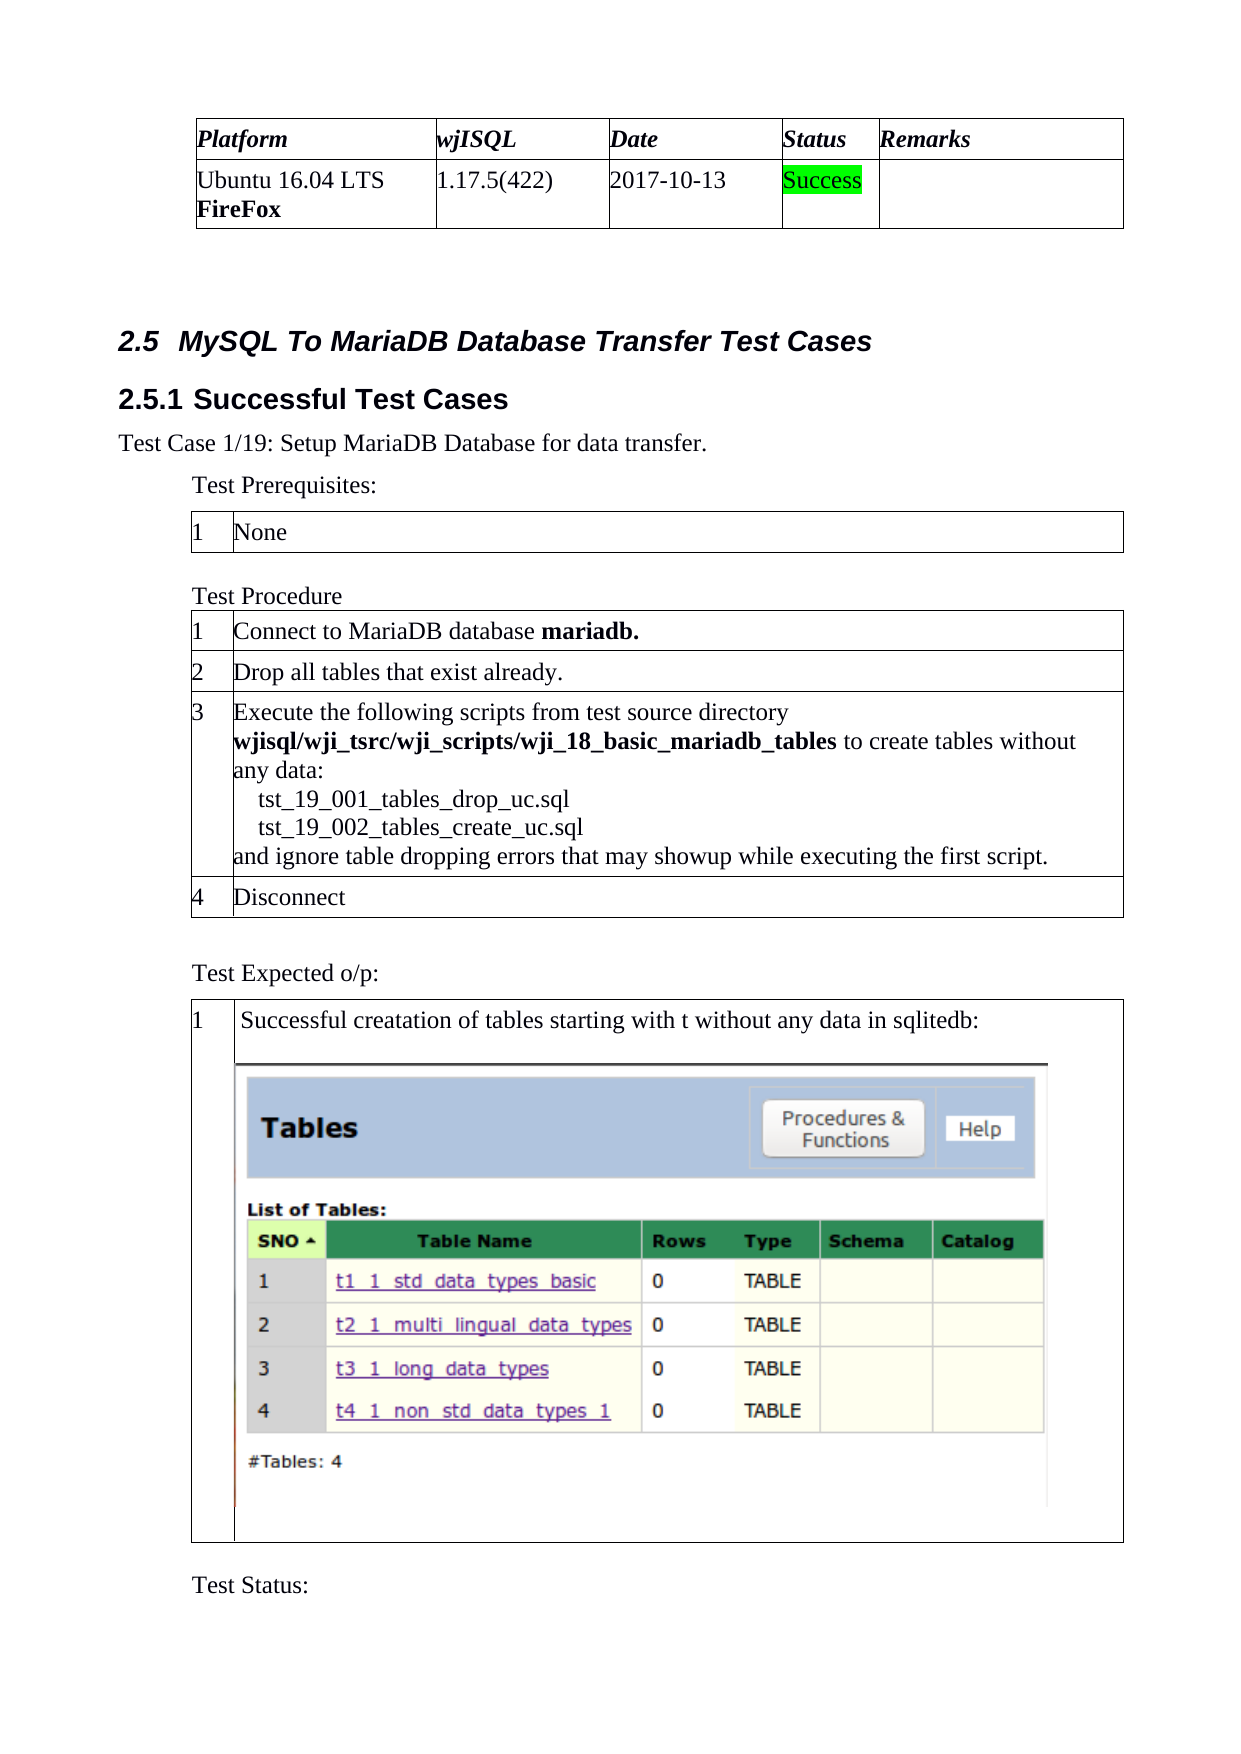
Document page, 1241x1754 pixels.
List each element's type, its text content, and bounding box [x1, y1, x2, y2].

subtitle MySQL To MariaDB Database Transfer Test Cases [118, 324, 1122, 357]
table_header 1 [192, 512, 233, 552]
subtitle Successful Test Cases [118, 382, 1122, 416]
table_header Date [610, 119, 782, 159]
table_header Connect to MariaDB database mariadb. [234, 611, 1123, 650]
table_cell Drop all tables that exist already. [234, 651, 1123, 691]
table_cell Execute the following scripts from test source directory wjisql/wji_tsrc/wji_scripts/wji_18_basic_mariadb_tables to create tables without any data: tst_19_001_tables_drop_uc.sql tst_19_002_tables_create_uc.sql and ignore table dropping errors that may showup while executing the first script. [234, 692, 1123, 876]
table_cell 3 [192, 692, 233, 876]
text Test Procedure [118, 581, 1122, 610]
text Test Case 1/19: Setup MariaDB Database for data transfer. [118, 428, 1122, 457]
picture [233, 1063, 1048, 1507]
table_cell Success [783, 160, 879, 228]
table_cell 1.17.5(422) [437, 160, 609, 228]
table_cell Ubuntu 16.04 LTS FireFox [197, 160, 436, 228]
table_header 1 [192, 611, 233, 650]
table_cell Disconnect [234, 877, 1123, 916]
table_header None [234, 512, 1123, 552]
text Test Prerequisites: [118, 470, 1122, 498]
table_header Successful creatation of tables starting with t without any data in sqlitedb: [235, 1000, 1123, 1541]
table_cell 2017-10-13 [610, 160, 782, 228]
table_header wjISQL [437, 119, 609, 159]
text Test Status: [118, 1571, 1122, 1599]
table_header 1 [192, 1000, 234, 1541]
table_header Platform [197, 119, 436, 159]
text Test Expected o/p: [118, 958, 1122, 987]
table_cell 4 [192, 877, 233, 916]
table_header Status [783, 119, 879, 159]
table_header Remarks [880, 119, 1123, 159]
table_cell [880, 160, 1123, 228]
table_cell 2 [192, 651, 233, 691]
